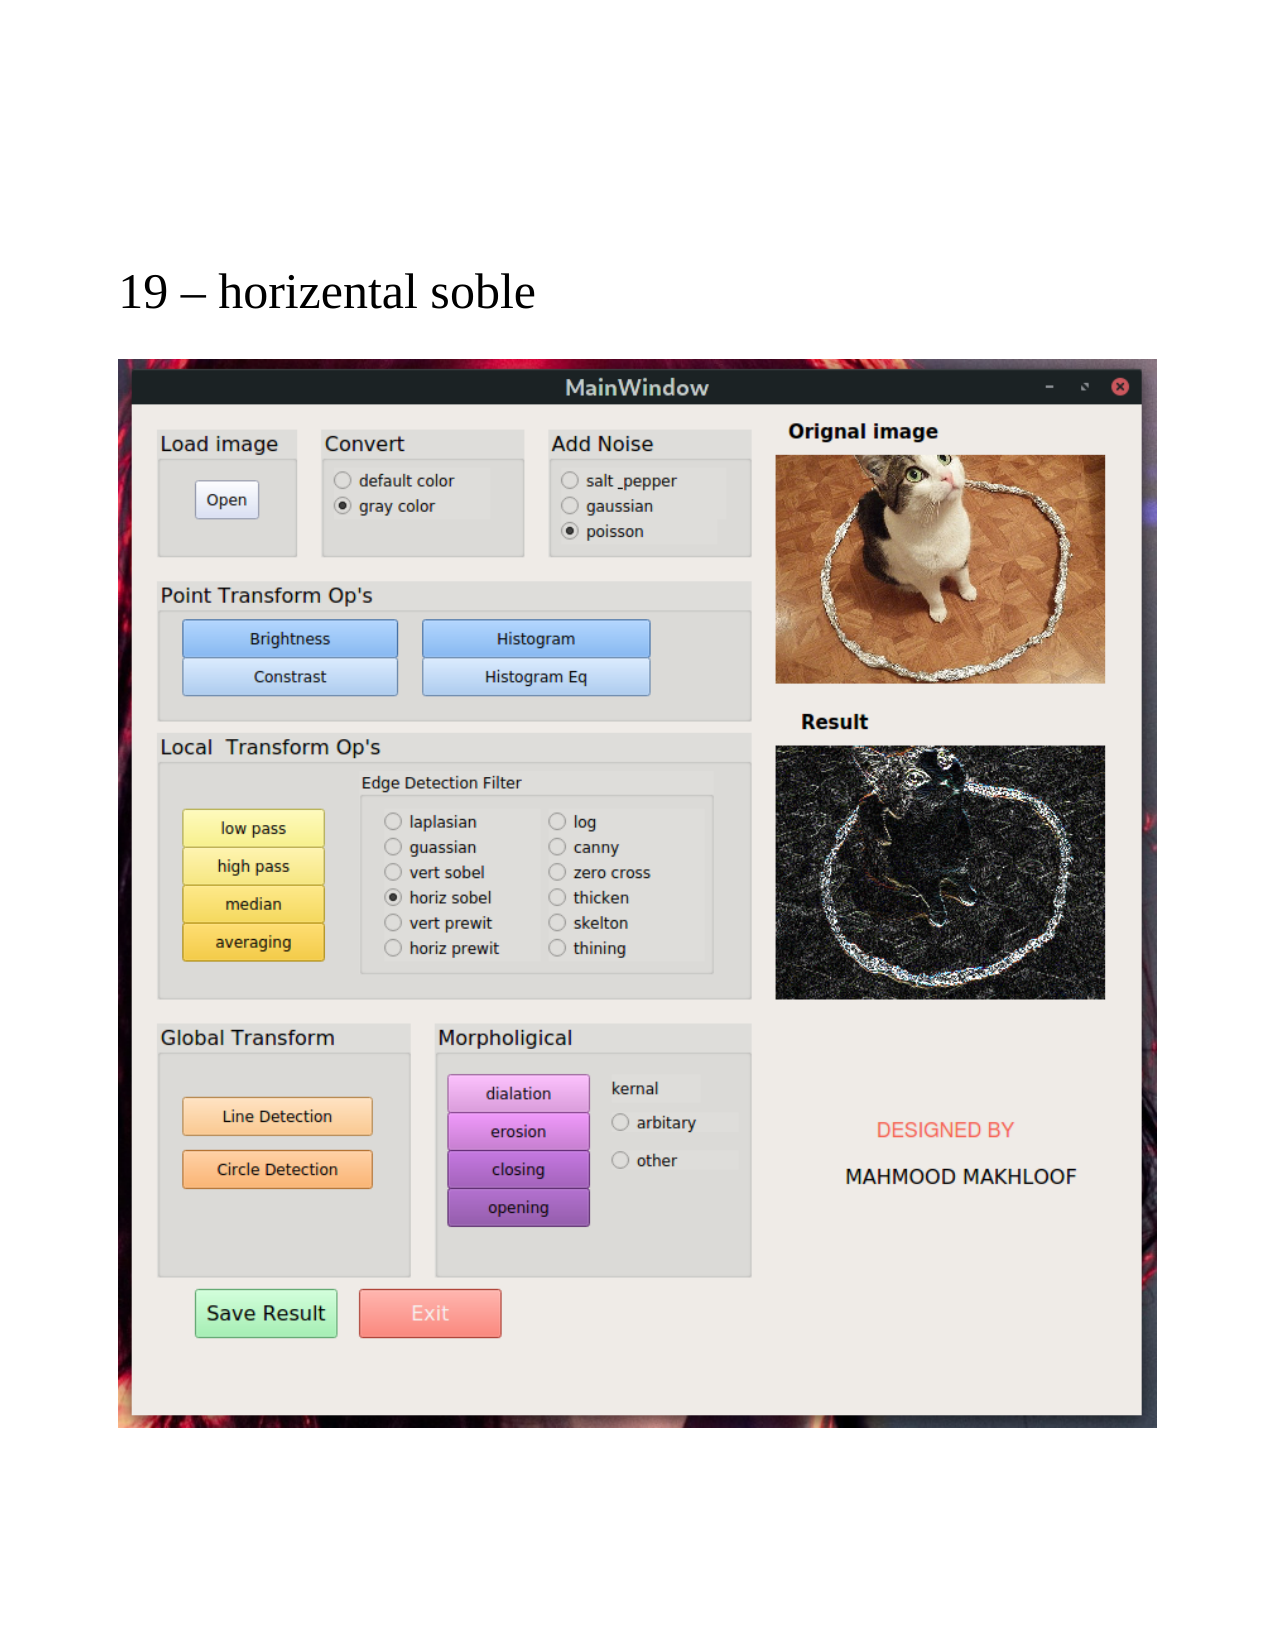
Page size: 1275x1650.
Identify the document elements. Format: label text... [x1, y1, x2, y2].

text 19 – horizental soble [118, 262, 1157, 319]
picture [118, 359, 1157, 1428]
